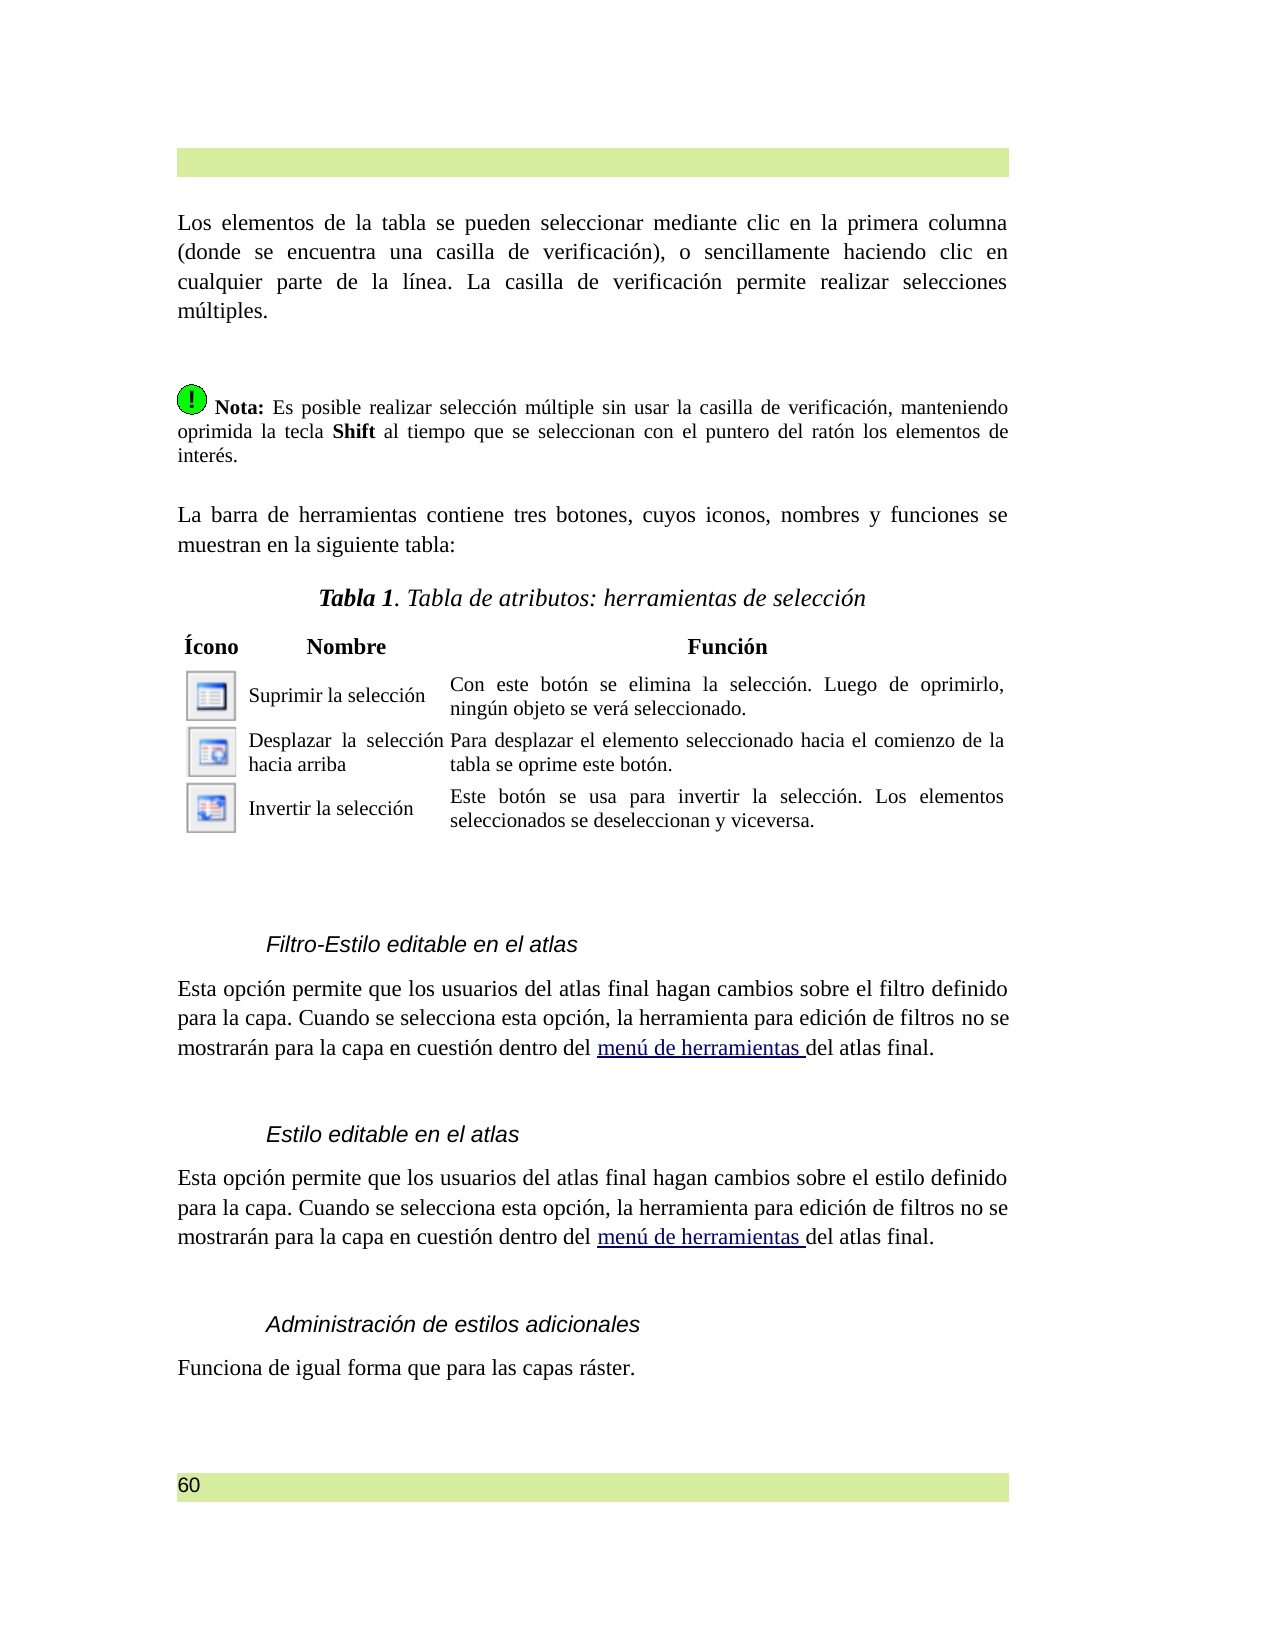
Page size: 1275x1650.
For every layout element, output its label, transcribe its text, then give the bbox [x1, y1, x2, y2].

text Los elementos de la tabla se pueden seleccionar mediante clic en la primera columna (donde se encuentra una casilla de verificación), o sencillamente haciendo clic en cualquier parte de la línea. La casilla de verificación permite realizar selecciones múltiples. [177, 207, 1009, 324]
subtitle Estilo editable en el atlas [266, 1121, 1009, 1147]
picture [186, 670, 237, 721]
text Nota: Es posible realizar selección múltiple sin usar la casilla de verificación, manteniendo oprimida la tecla Shift al tiempo que se seleccionan con el puntero del ratón los elementos de interés. [177, 385, 1009, 467]
subtitle Administración de estilos adicionales [266, 1311, 1009, 1337]
text Tabla 1. Tabla de atributos: herramientas de selección [177, 583, 1009, 612]
table_cell Este botón se usa para invertir la selección. Los elementos seleccionados se deseleccionan y viceversa. [447, 780, 1008, 836]
subtitle Filtro-Estilo editable en el atlas [266, 931, 1009, 958]
table_header Ícono [177, 624, 245, 667]
table_cell [177, 724, 245, 779]
picture [186, 726, 237, 777]
table_cell Desplazar la selección hacia arriba [245, 724, 447, 779]
text Esta opción permite que los usuarios del atlas final hagan cambios sobre el filtro definido para la capa. Cuando se selecciona esta opción, la herramienta para edición de filtros no se mostrarán para la capa en cuestión dentro del menú de herramientas del atlas final. [177, 972, 1009, 1061]
table_header Función [447, 624, 1008, 667]
table_cell Con este botón se elimina la selección. Luego de oprimirlo, ningún objeto se verá seleccionado. [447, 668, 1008, 723]
text Esta opción permite que los usuarios del atlas final hagan cambios sobre el estilo definido para la capa. Cuando se selecciona esta opción, la herramienta para edición de filtros no se mostrarán para la capa en cuestión dentro del menú de herramientas del atlas final. [177, 1162, 1009, 1251]
table_cell [177, 668, 245, 723]
text La barra de herramientas contiene tres botones, cuyos iconos, nombres y funciones se muestran en la siguiente tabla: [177, 499, 1009, 558]
table_cell Para desplazar el elemento seleccionado hacia el comienzo de la tabla se oprime este botón. [447, 724, 1008, 779]
table_header Nombre [245, 624, 447, 667]
table_cell Suprimir la selección [245, 668, 447, 723]
picture [186, 782, 237, 833]
text Funciona de igual forma que para las capas ráster. [177, 1352, 1009, 1381]
table_cell Invertir la selección [245, 780, 447, 836]
table_cell [177, 780, 245, 836]
